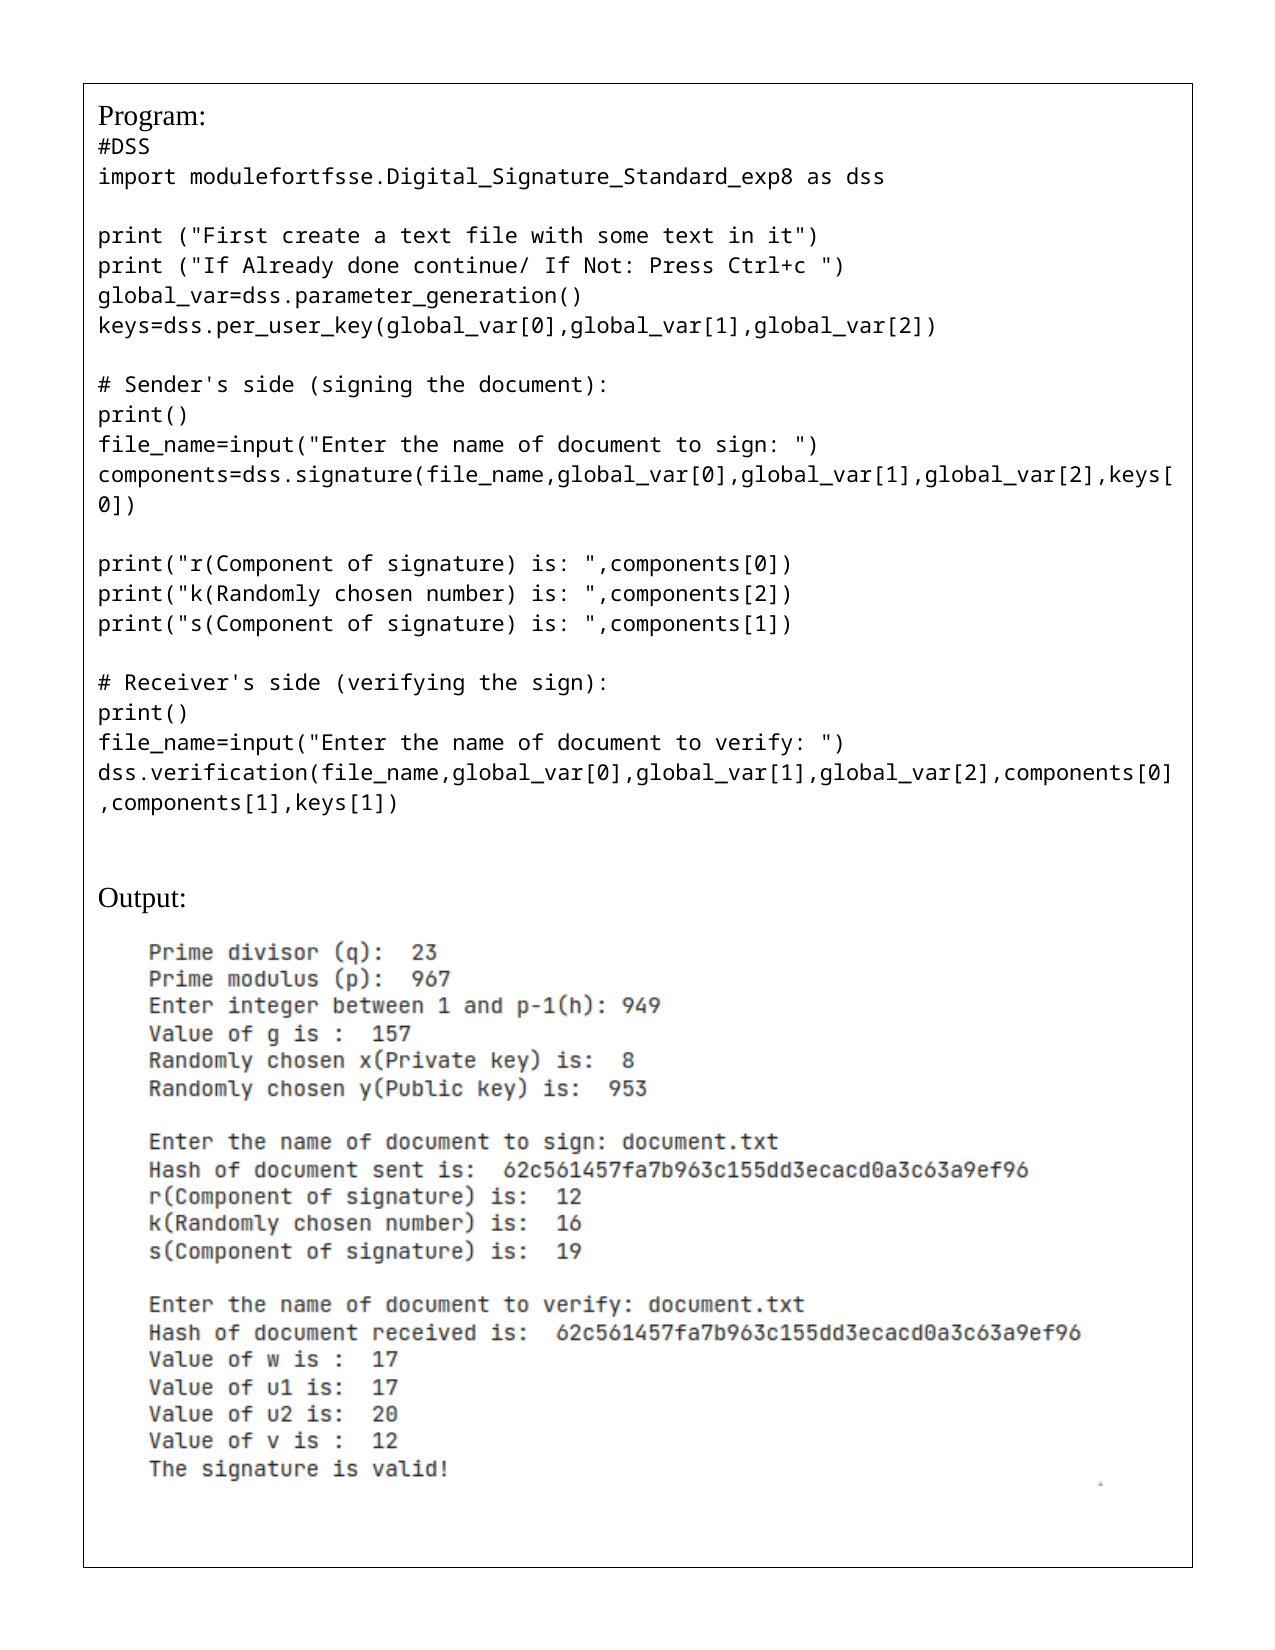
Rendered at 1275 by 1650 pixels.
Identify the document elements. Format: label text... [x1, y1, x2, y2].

text file_name=input("Enter the name of document to sign: ") [98, 429, 1177, 459]
text print ("First create a text file with some text in it") [98, 221, 1177, 250]
text print("s(Component of signature) is: ",components[1]) [98, 608, 1177, 638]
text # Receiver's side (verifying the sign): [98, 667, 1177, 697]
text keys=dss.per_user_key(global_var[0],global_var[1],global_var[2]) [98, 310, 1177, 340]
text print("k(Randomly chosen number) is: ",components[2]) [98, 578, 1177, 608]
text print("r(Component of signature) is: ",components[0]) [98, 548, 1177, 578]
text Program: [98, 98, 1177, 131]
text print ("If Already done continue/ If Not: Press Ctrl+c ") [98, 250, 1177, 280]
text print() [98, 697, 1177, 727]
text global_var=dss.parameter_generation() [98, 280, 1177, 310]
text import modulefortfsse.Digital_Signature_Standard_exp8 as dss [98, 161, 1177, 191]
text # Sender's side (signing the document): [98, 369, 1177, 399]
picture [144, 932, 1103, 1486]
text file_name=input("Enter the name of document to verify: ") [98, 727, 1177, 757]
text print() [98, 399, 1177, 429]
text components=dss.signature(file_name,global_var[0],global_var[1],global_var[2],keys[0]) [98, 459, 1177, 518]
text Output: [98, 880, 1177, 913]
text dss.verification(file_name,global_var[0],global_var[1],global_var[2],components[0],components[1],keys[1]) [98, 757, 1177, 816]
text #DSS [98, 131, 1177, 161]
